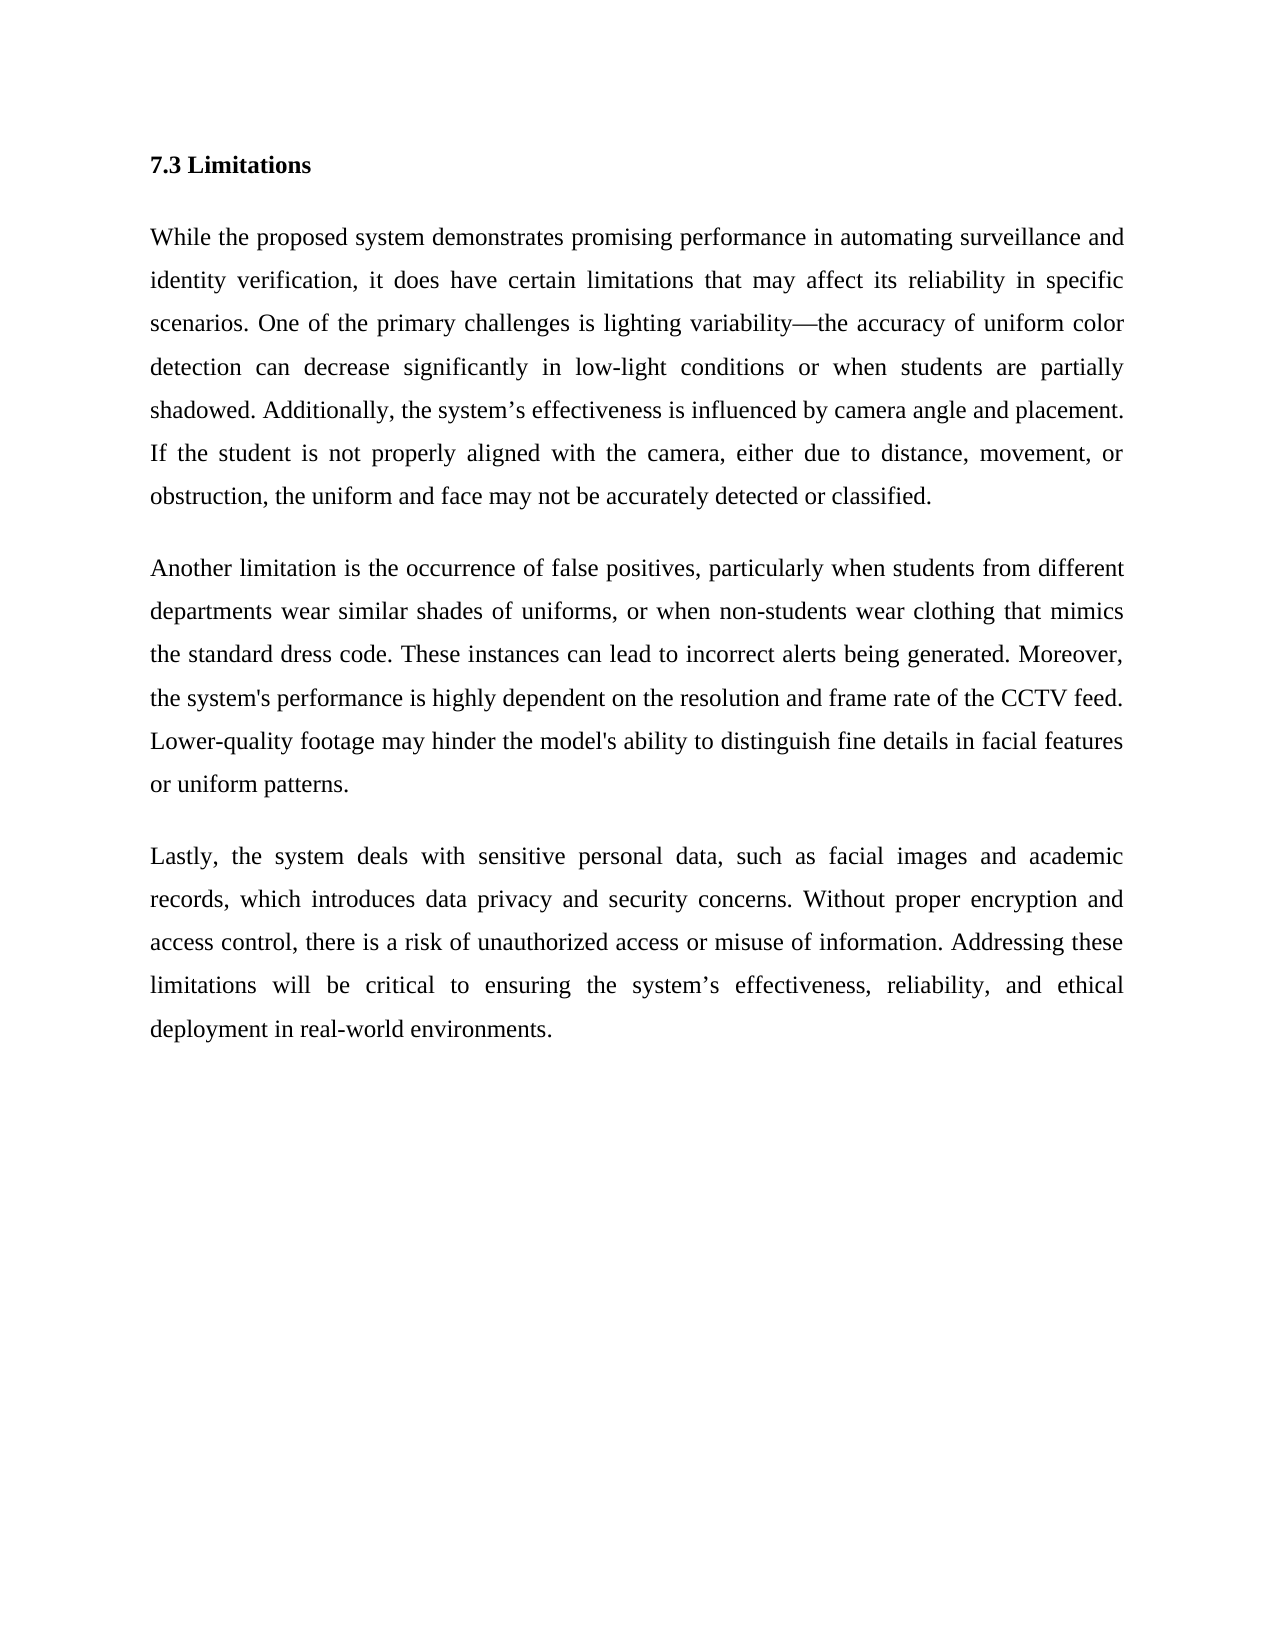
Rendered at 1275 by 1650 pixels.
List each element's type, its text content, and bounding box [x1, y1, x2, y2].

subtitle 7.3 Limitations [150, 150, 1125, 179]
subtitle Another limitation is the occurrence of false positives, particularly when students from different departments wear similar shades of uniforms, or when non-students wear clothing that mimics the standard dress code. These instances can lead to incorrect alerts being generated. Moreover, the system's performance is highly dependent on the resolution and frame rate of the CCTV feed. Lower-quality footage may hinder the model's ability to distinguish fine details in facial features or uniform patterns. [150, 553, 1125, 798]
subtitle Lastly, the system deals with sensitive personal data, such as facial images and academic records, which introduces data privacy and security concerns. Without proper encryption and access control, there is a risk of unauthorized access or misuse of information. Addressing these limitations will be critical to ensuring the system’s effectiveness, reliability, and ethical deployment in real-world environments. [150, 841, 1125, 1042]
subtitle While the proposed system demonstrates promising performance in automating surveillance and identity verification, it does have certain limitations that may affect its reliability in specific scenarios. One of the primary challenges is lighting variability—the accuracy of uniform color detection can decrease significantly in low-light conditions or when students are partially shadowed. Additionally, the system’s effectiveness is influenced by camera angle and placement. If the student is not properly aligned with the camera, either due to distance, movement, or obstruction, the uniform and face may not be accurately detected or classified. [150, 222, 1125, 510]
